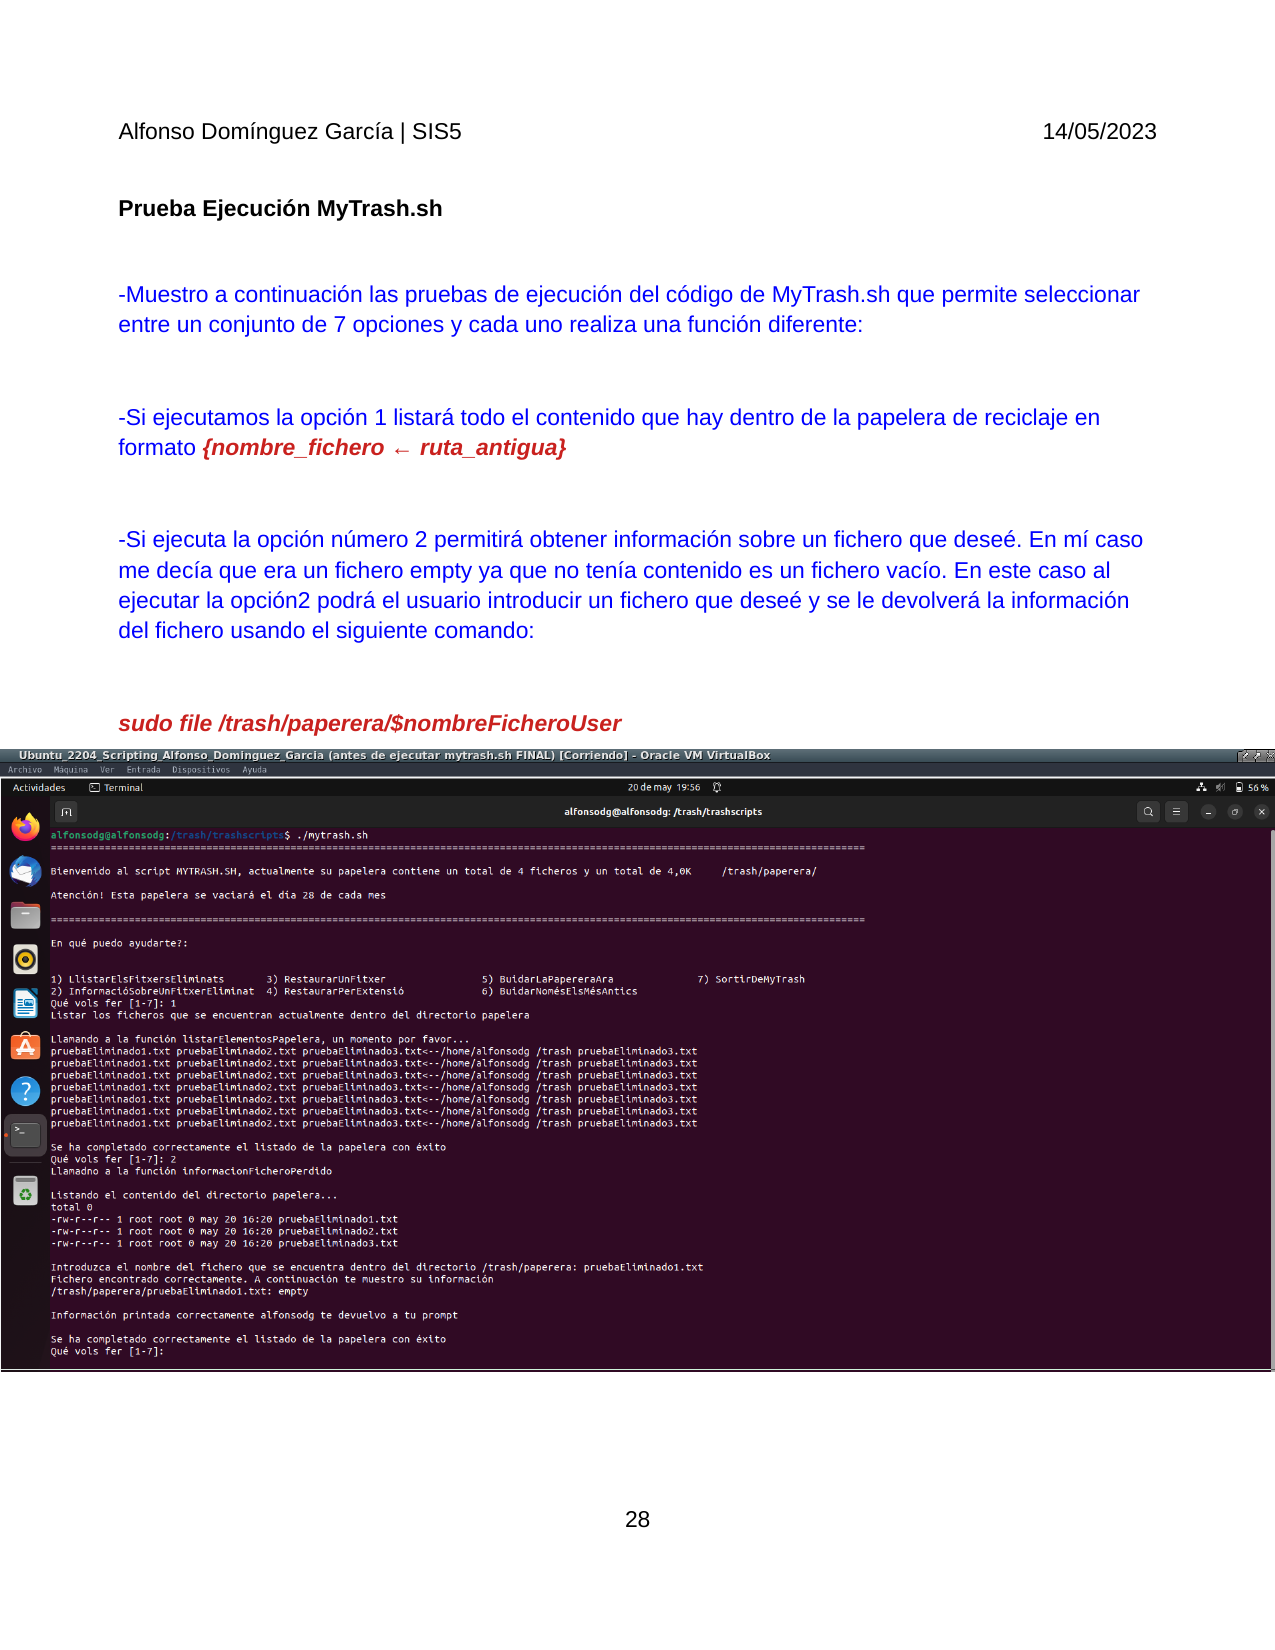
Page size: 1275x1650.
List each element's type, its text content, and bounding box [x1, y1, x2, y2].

subtitle Prueba Ejecución MyTrash.sh [118, 195, 1157, 221]
text -Si ejecutamos la opción 1 listará todo el contenido que hay dentro de la papelera de reciclaje en formato {nombre_fichero ← ruta_antigua} [118, 404, 1157, 460]
text -Si ejecuta la opción número 2 permitirá obtener información sobre un fichero que deseé. En mí caso me decía que era un fichero empty ya que no tenía contenido es un fichero vacío. En este caso al ejecutar la opción2 podrá el usuario introducir un fichero que deseé y se le devolverá la información del fichero usando el siguiente comando: [118, 526, 1157, 643]
text -Muestro a continuación las pruebas de ejecución del código de MyTrash.sh que permite seleccionar entre un conjunto de 7 opciones y cada uno realiza una función diferente: [118, 281, 1157, 338]
text sudo file /trash/paperera/$nombreFicheroUser [118, 709, 1157, 736]
picture [0, 749, 1275, 1372]
